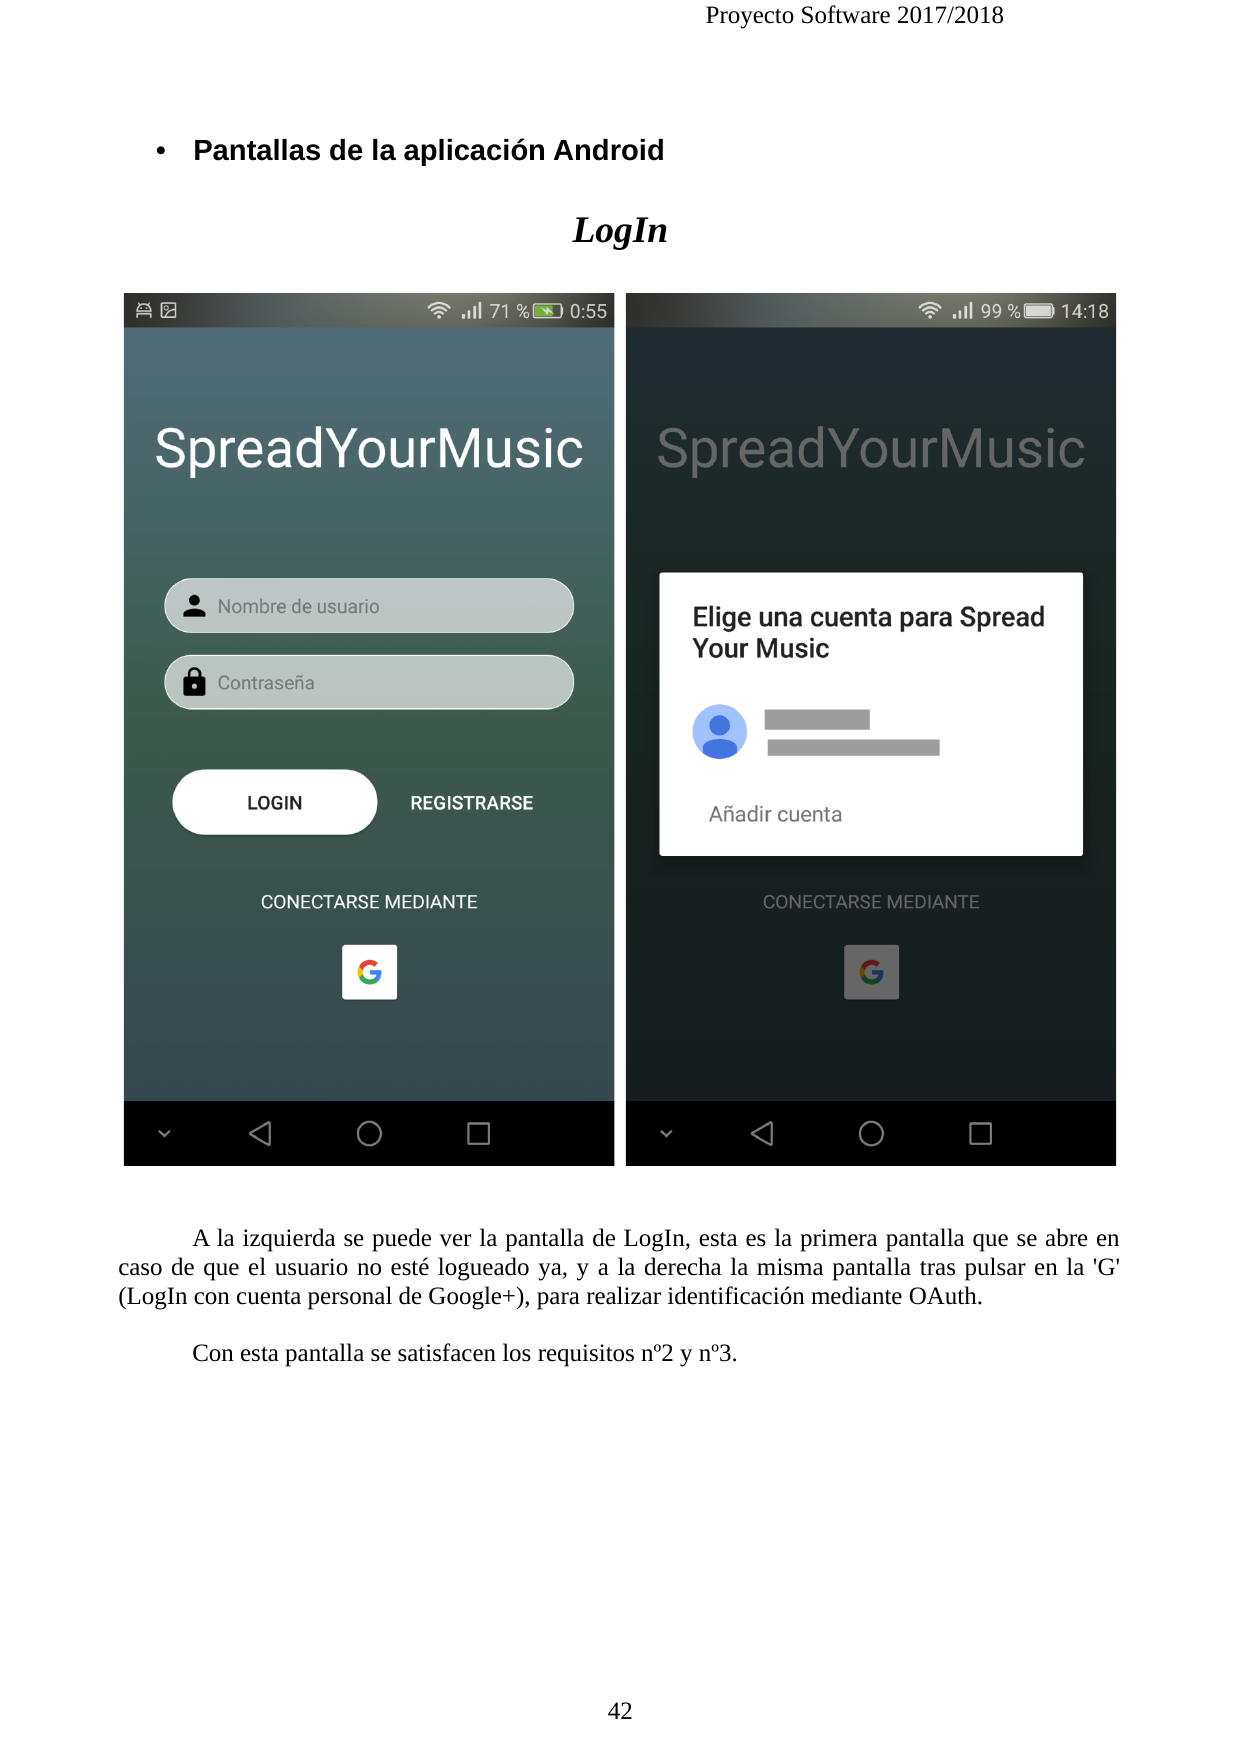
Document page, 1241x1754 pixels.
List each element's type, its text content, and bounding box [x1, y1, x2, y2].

text A la izquierda se puede ver la pantalla de LogIn, esta es la primera pantalla que se abre en caso de que el usuario no esté logueado ya, y a la derecha la misma pantalla tras pulsar en la 'G' (LogIn con cuenta personal de Google+), para realizar identificación mediante OAuth. [118, 1223, 1122, 1309]
table_header [620, 294, 1122, 1194]
text Con esta pantalla se satisfacen los requisitos nº2 y nº3. [118, 1338, 1122, 1367]
subtitle Pantallas de la aplicación Android [156, 133, 1122, 166]
picture [625, 293, 1117, 1166]
subtitle LogIn [118, 207, 1122, 251]
table_header [118, 294, 620, 1194]
picture [123, 293, 615, 1166]
